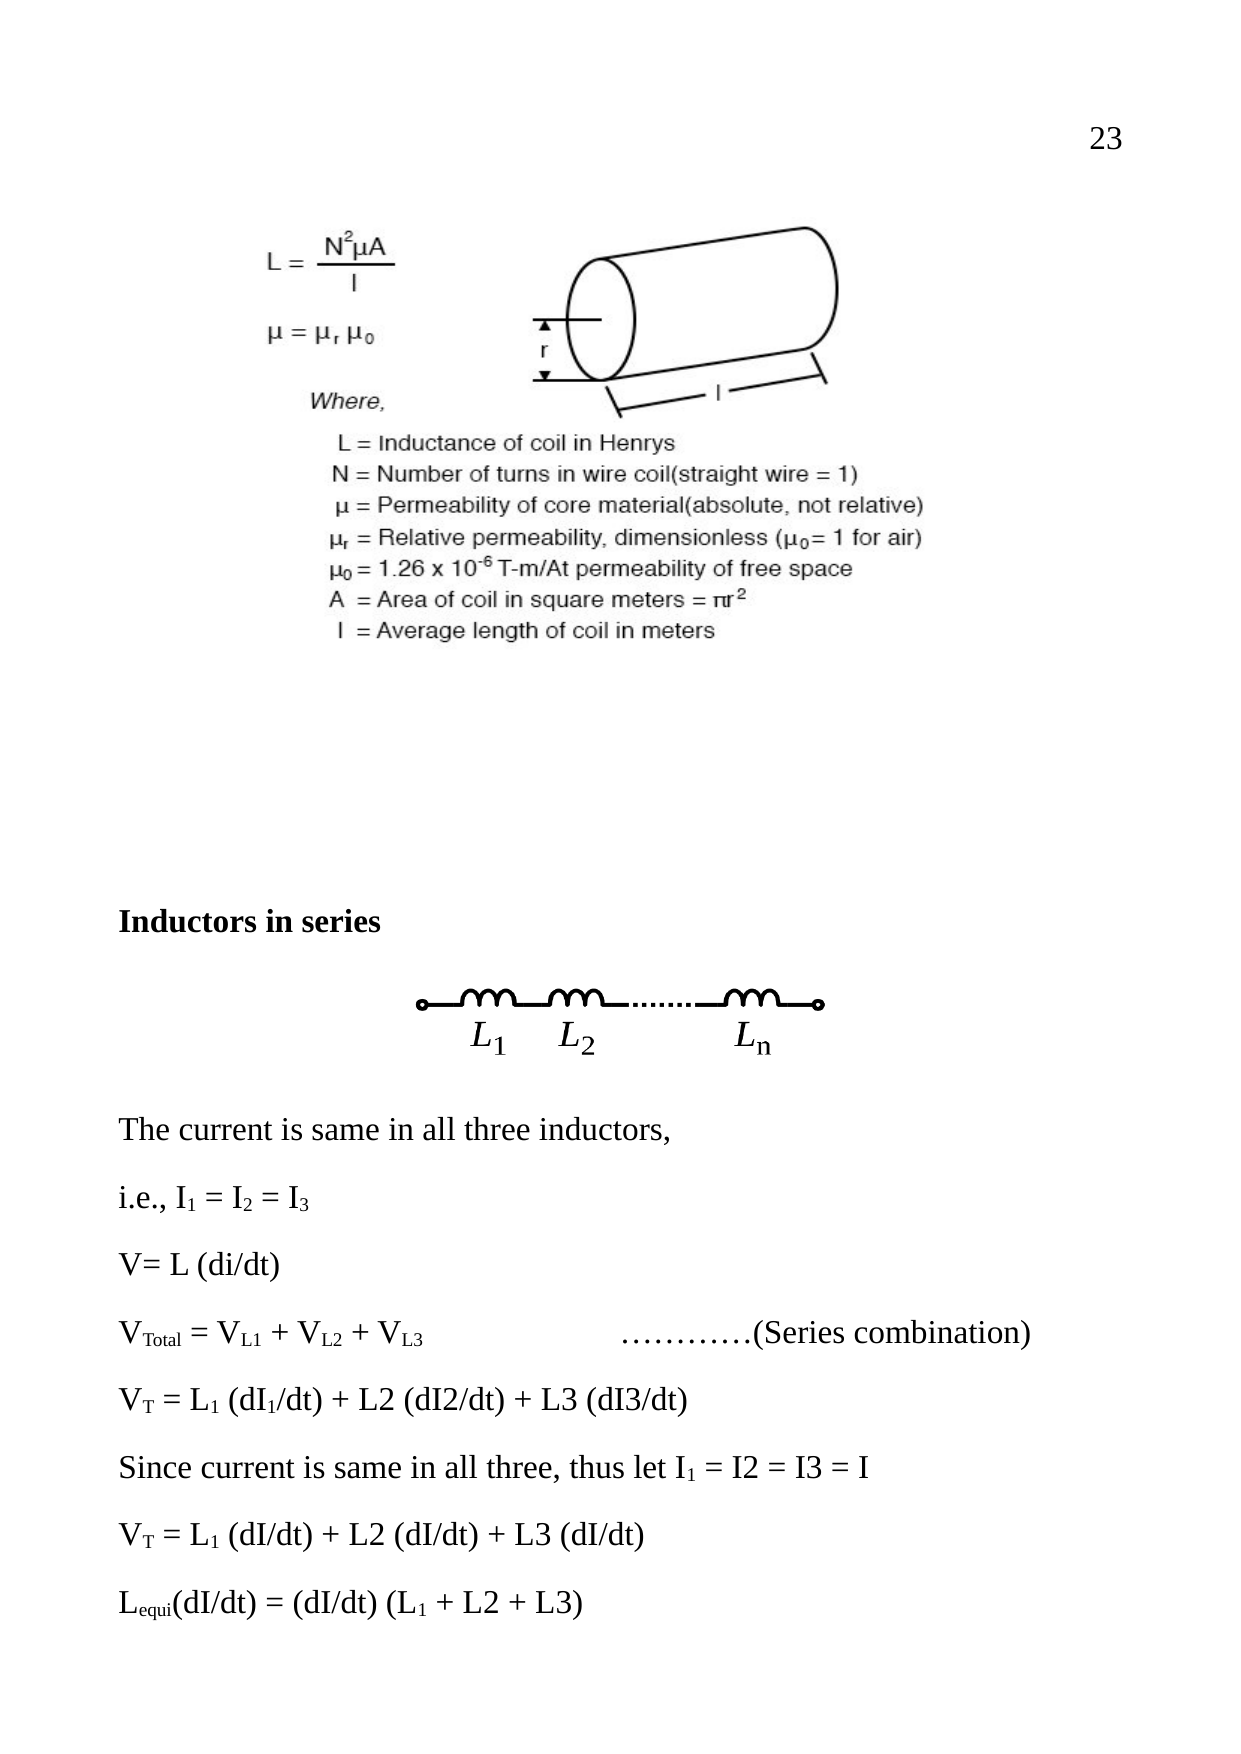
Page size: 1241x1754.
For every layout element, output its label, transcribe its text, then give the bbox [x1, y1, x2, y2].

text V= L (di/dt) [118, 1244, 1122, 1283]
text Since current is same in all three, thus let I1 = I2 = I3 = I [118, 1447, 1122, 1485]
text VT = L1 (dI/dt) + L2 (dI/dt) + L3 (dI/dt) [118, 1514, 1122, 1553]
text Inductors in series [118, 863, 1122, 939]
text VT = L1 (dI1/dt) + L2 (dI2/dt) + L3 (dI3/dt) [118, 1379, 1122, 1418]
picture [193, 186, 1056, 699]
text i.e., I1 = I2 = I3 [118, 1177, 1122, 1215]
text VTotal = VL1 + VL2 + VL3 …………(Series combination) [118, 1312, 1122, 1350]
text The current is same in all three inductors, [118, 1109, 1122, 1148]
text Lequi(dI/dt) = (dI/dt) (L1 + L2 + L3) [118, 1582, 1122, 1620]
picture [378, 964, 862, 1085]
